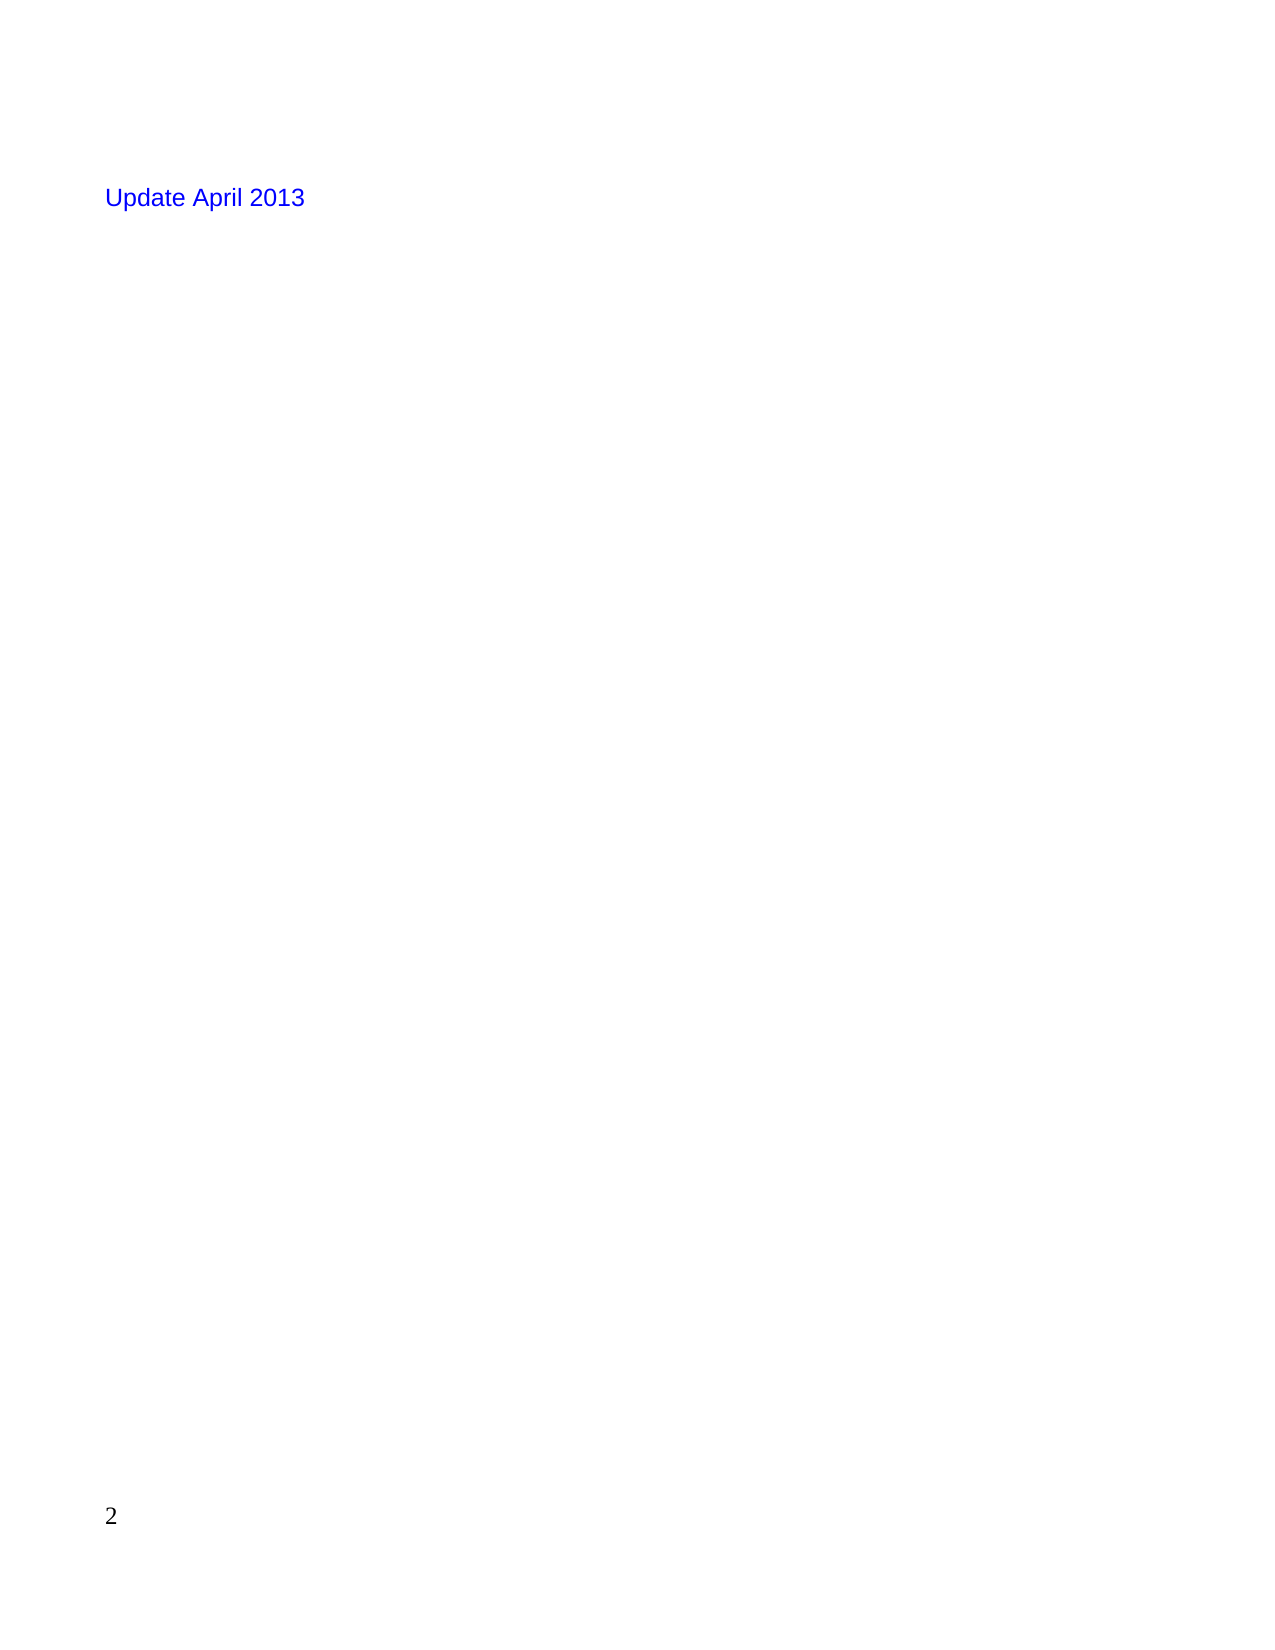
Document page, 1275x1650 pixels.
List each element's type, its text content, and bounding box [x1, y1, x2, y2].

text Update April 2013 [105, 183, 1170, 212]
